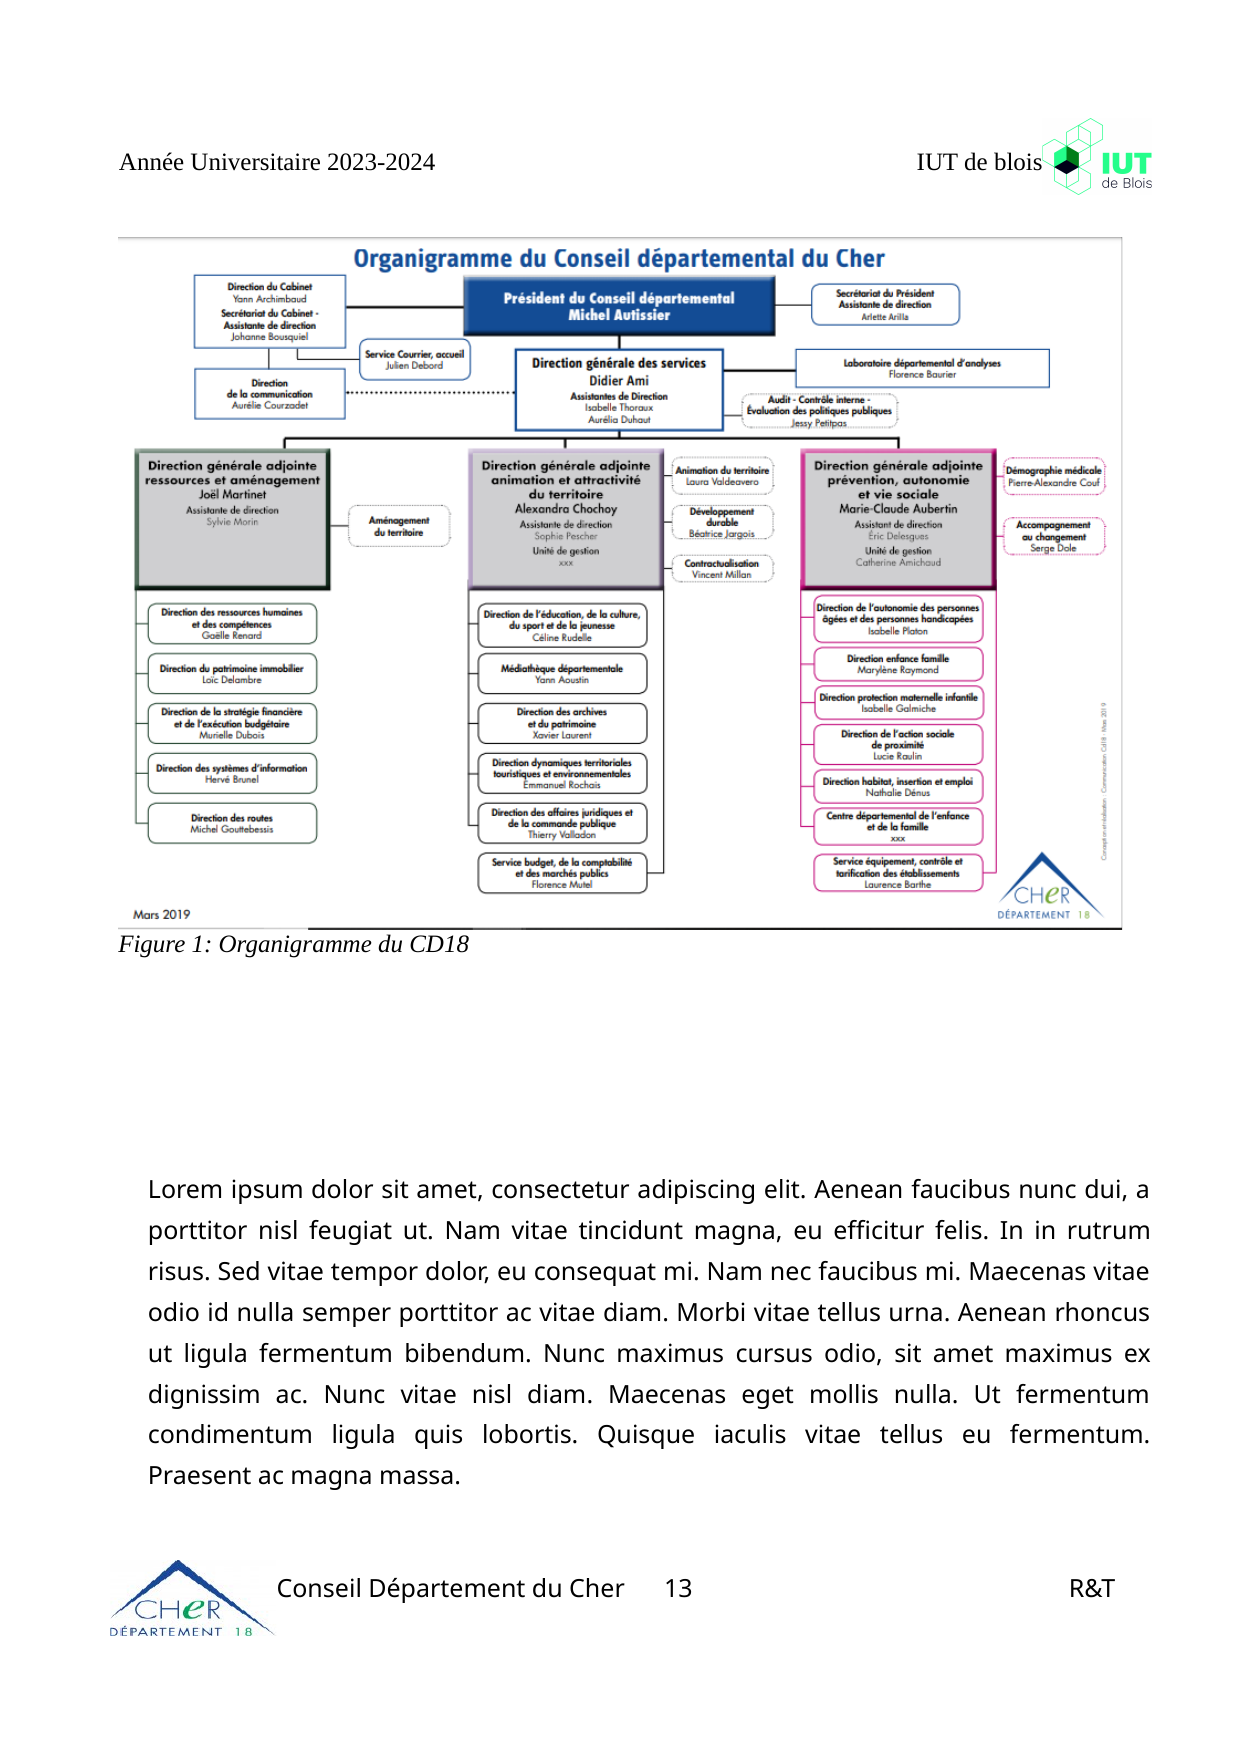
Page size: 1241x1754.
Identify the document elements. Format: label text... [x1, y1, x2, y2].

text Figure 1: Organigramme du CD18 [118, 930, 1122, 958]
picture [118, 237, 1123, 930]
picture [110, 1560, 277, 1636]
picture [1042, 118, 1152, 195]
text Lorem ipsum dolor sit amet, consectetur adipiscing elit. Aenean faucibus nunc dui, a porttitor nisl feugiat ut. Nam vitae tincidunt magna, eu efficitur felis. In in rutrum risus. Sed vitae tempor dolor, eu consequat mi. Nam nec faucibus mi. Maecenas vitae odio id nulla semper porttitor ac vitae diam. Morbi vitae tellus urna. Aenean rhoncus ut ligula fermentum bibendum. Nunc maximus cursus odio, sit amet maximus ex dignissim ac. Nunc vitae nisl diam. Maecenas eget mollis nulla. Ut fermentum condimentum ligula quis lobortis. Quisque iaculis vitae tellus eu fermentum. Praesent ac magna massa. [148, 1172, 1152, 1492]
